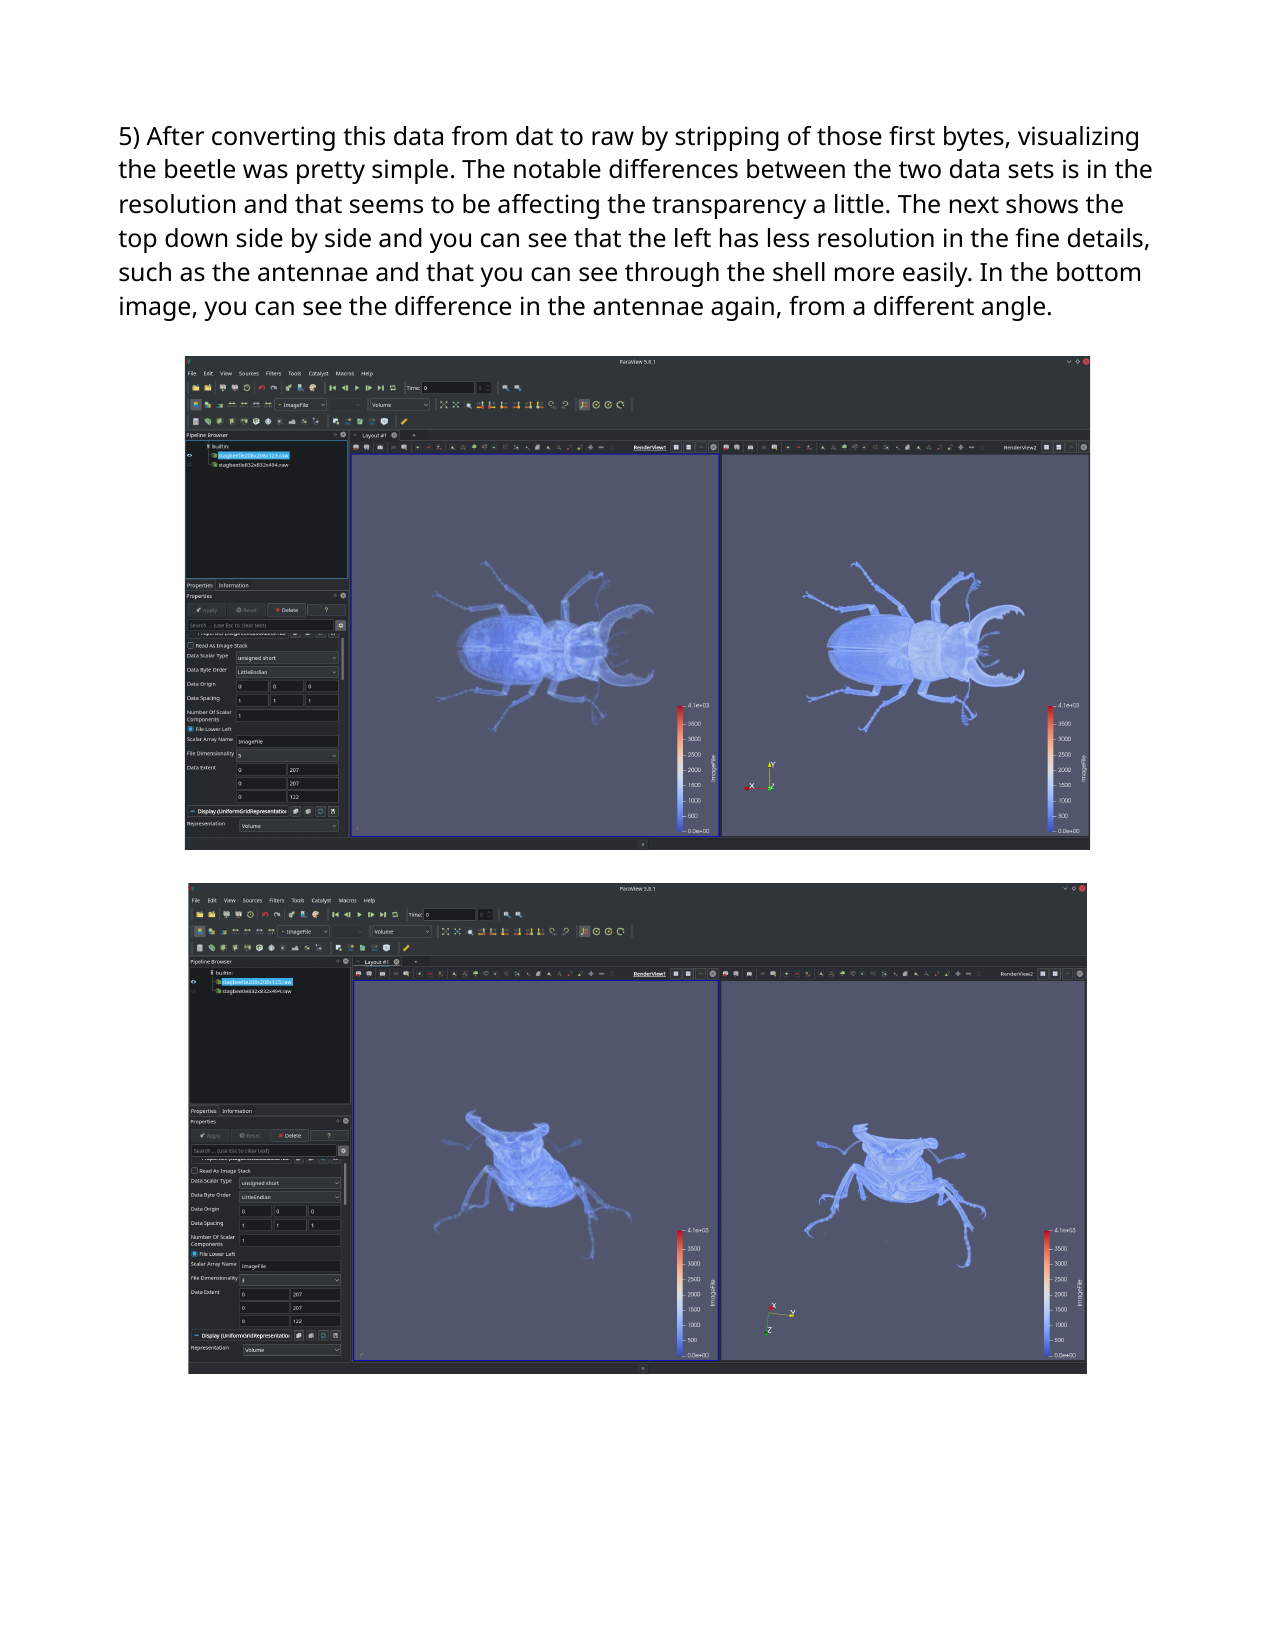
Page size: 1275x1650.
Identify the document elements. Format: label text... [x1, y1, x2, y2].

picture [184, 356, 1091, 850]
text 5) After converting this data from dat to raw by stripping of those first bytes, visualizing the beetle was pretty simple. The notable differences between the two data sets is in the resolution and that seems to be affecting the transparency a little. The next shows the top down side by side and you can see that the left has less resolution in the fine details, such as the antennae and that you can see through the shell more easily. In the bottom image, you can see the difference in the antennae again, from a different angle. [118, 118, 1157, 322]
picture [188, 883, 1087, 1374]
